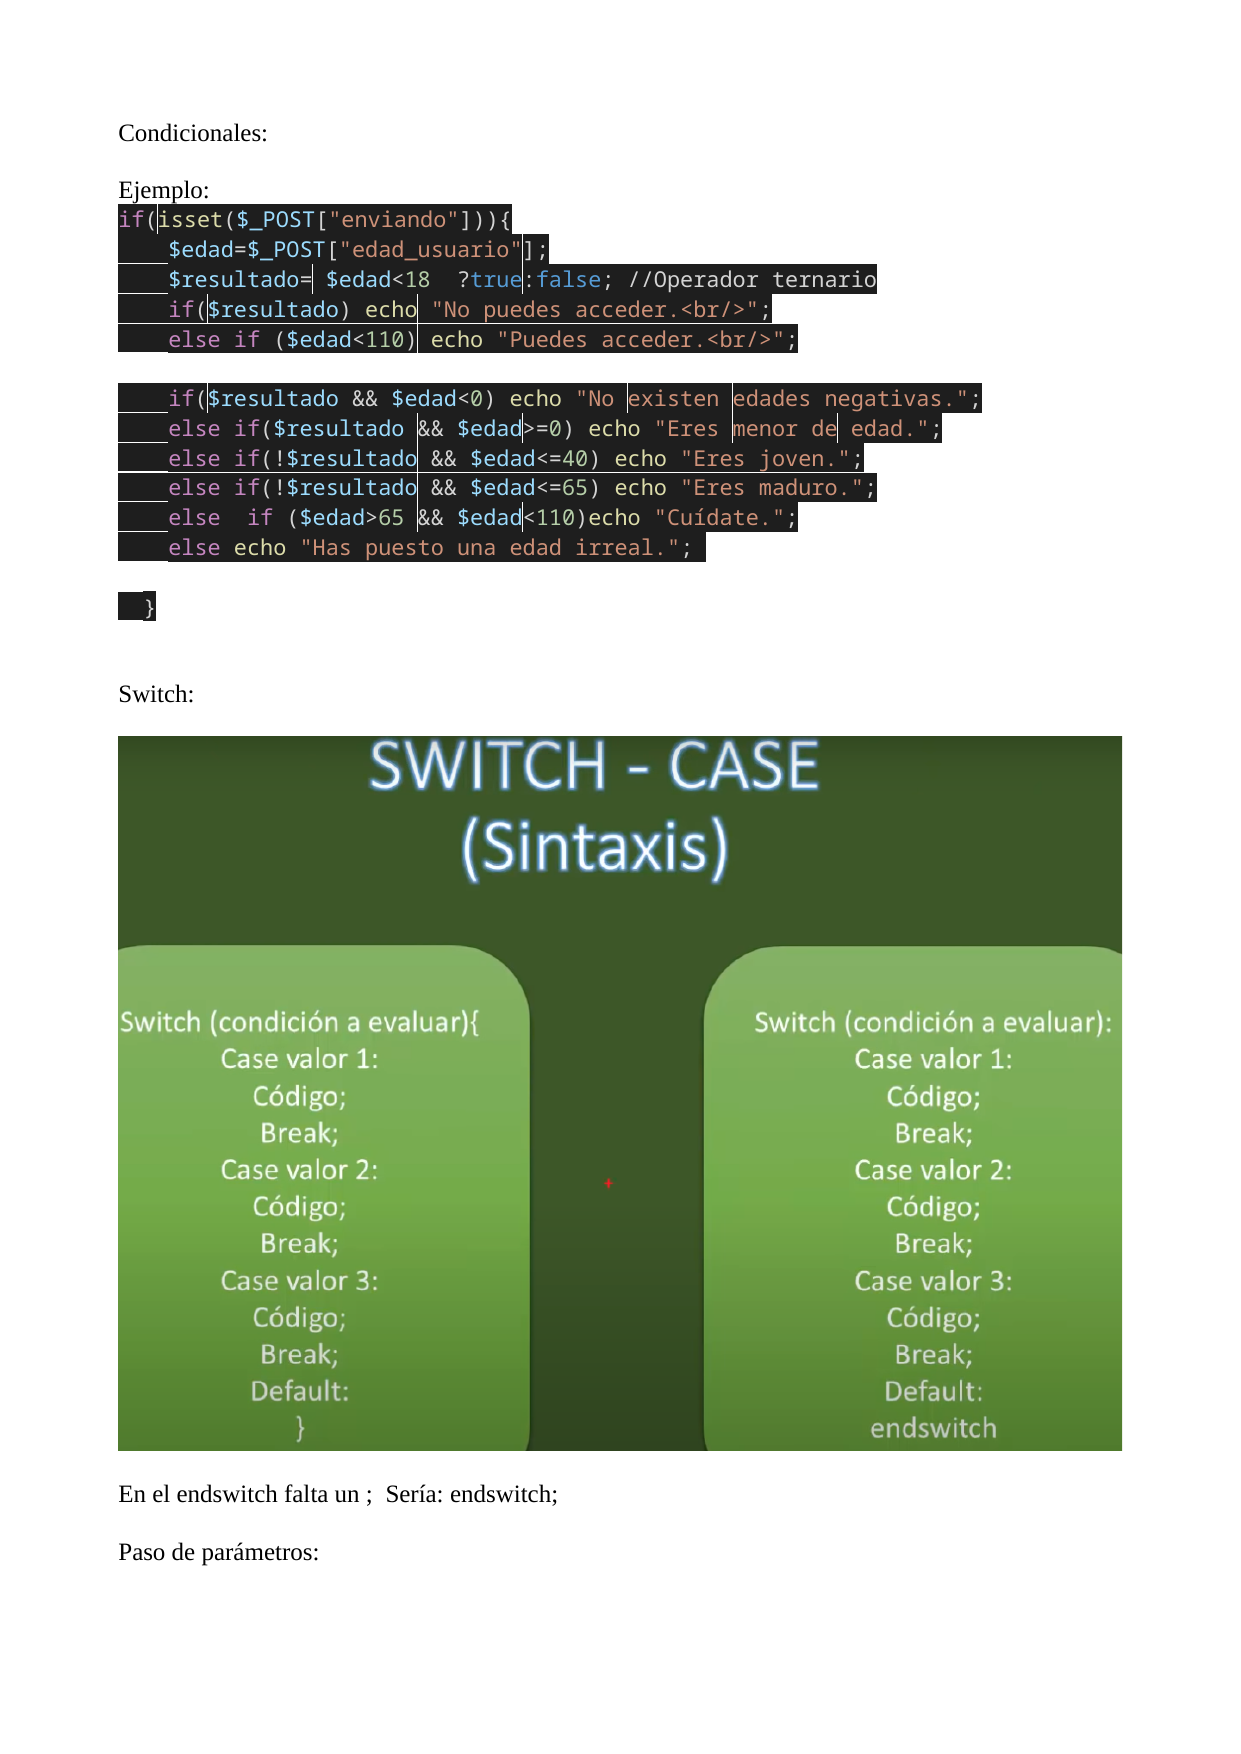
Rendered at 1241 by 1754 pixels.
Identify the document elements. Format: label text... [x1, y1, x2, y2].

text else if ($edad<110) echo "Puedes acceder.<br/>"; [118, 323, 1122, 353]
text else if($resultado && $edad>=0) echo "Eres menor de edad."; [118, 413, 1122, 443]
text Paso de parámetros: [118, 1537, 1122, 1566]
text else if(!$resultado && $edad<=65) echo "Eres maduro."; [118, 472, 1122, 502]
text Ejemplo: [118, 176, 1122, 204]
text else if(!$resultado && $edad<=40) echo "Eres joven."; [118, 443, 1122, 472]
text Switch: [118, 679, 1122, 707]
text else if ($edad>65 && $edad<110)echo "Cuídate."; [118, 502, 1122, 532]
picture [118, 736, 1123, 1451]
text if(isset($_POST["enviando"])){ [118, 204, 1122, 234]
text if($resultado && $edad<0) echo "No existen edades negativas."; [118, 383, 1122, 413]
text else echo "Has puesto una edad irreal."; [118, 532, 1122, 562]
text } [118, 591, 1122, 621]
text $resultado= $edad<18 ?true:false; //Operador ternario [118, 264, 1122, 294]
text En el endswitch falta un ; Sería: endswitch; [118, 1479, 1122, 1508]
text Condicionales: [118, 118, 1122, 147]
text $edad=$_POST["edad_usuario"]; [118, 234, 1122, 264]
text if($resultado) echo "No puedes acceder.<br/>"; [118, 294, 1122, 323]
